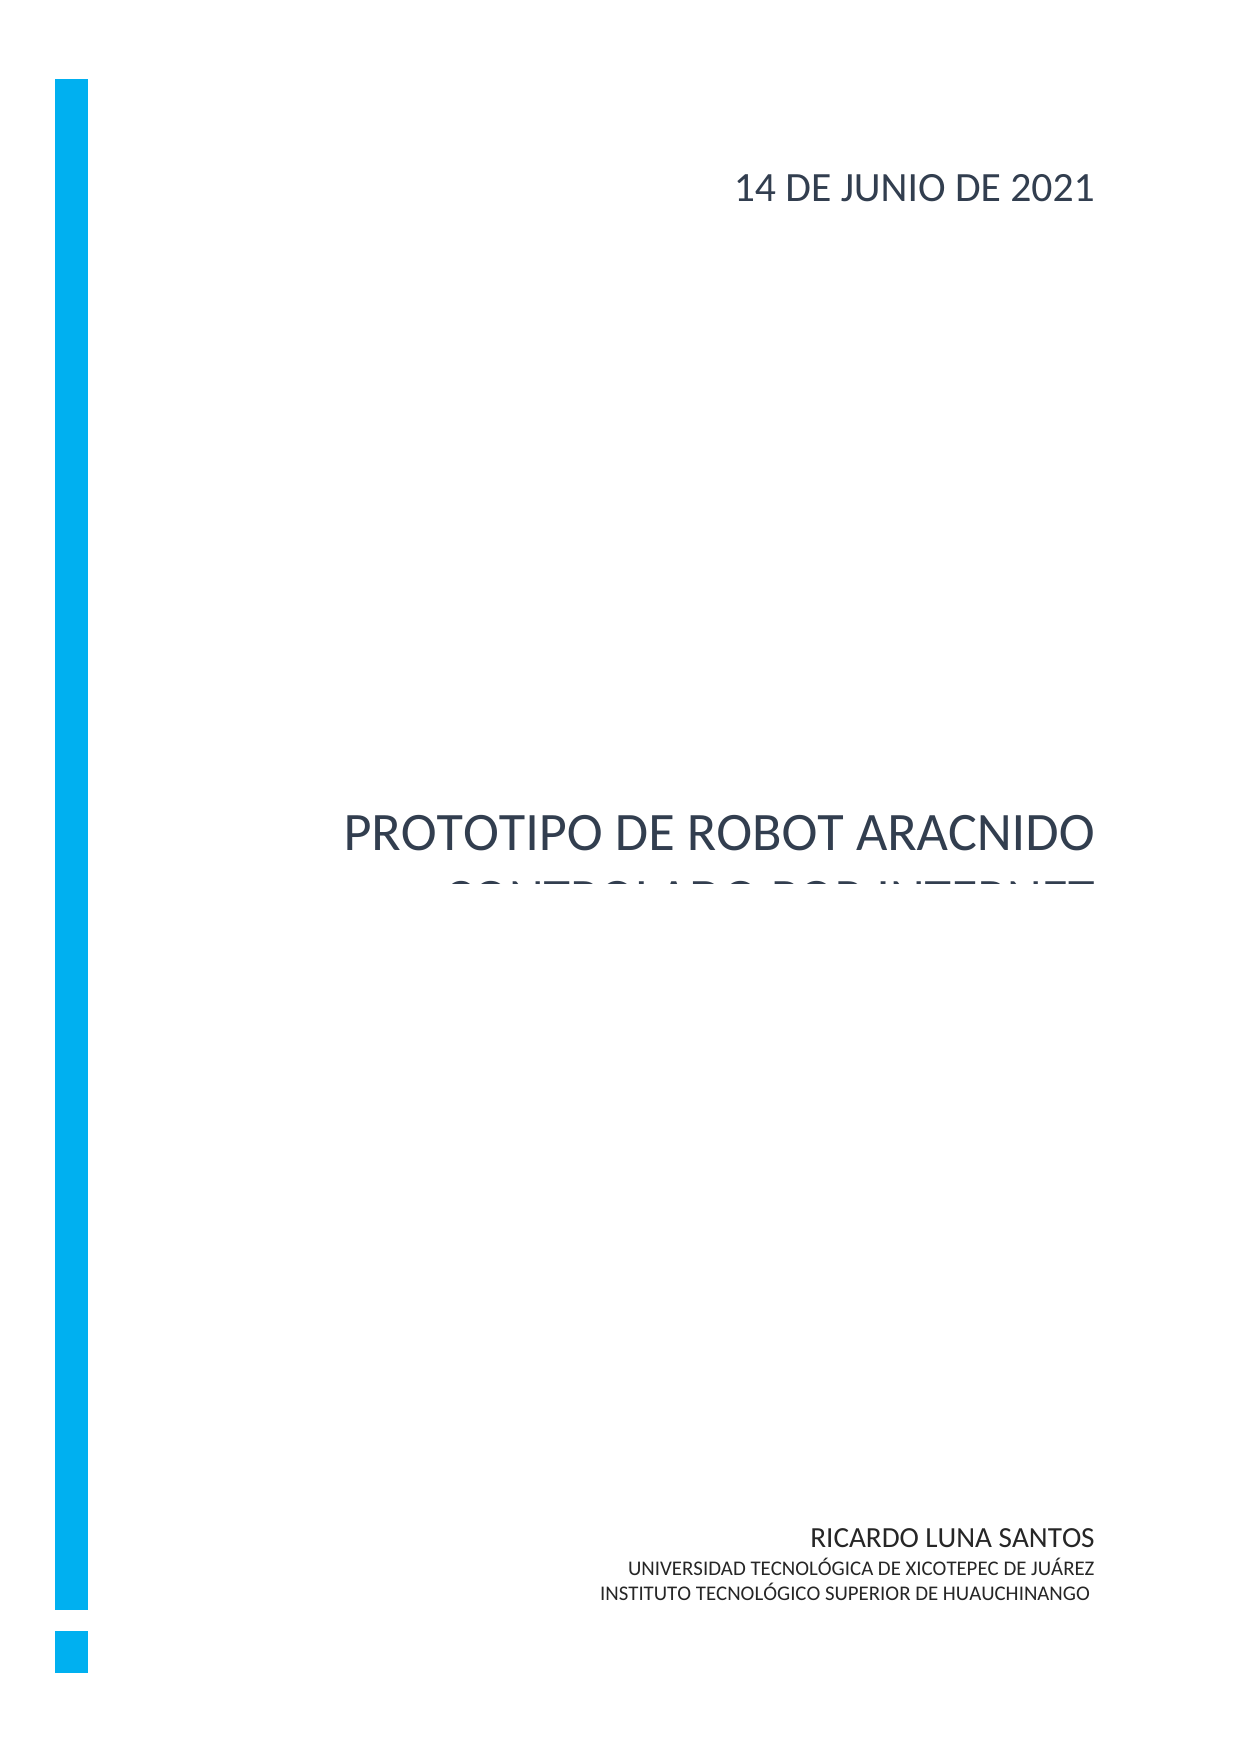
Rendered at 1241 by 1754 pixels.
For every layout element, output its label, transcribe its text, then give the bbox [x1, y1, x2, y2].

text universidad tecnológica de xicotepec de juárez [186, 1555, 1095, 1581]
text Prototipo de robot ARACNIDO controlado por internet [227, 797, 1095, 884]
text INSTITUTO TECNOLÓGICO SUPERIOR DE HUAUCHINANGO [186, 1581, 1095, 1606]
text Ricardo Luna santos [186, 1519, 1095, 1555]
text 14 de junio de 2021 [186, 161, 1095, 211]
